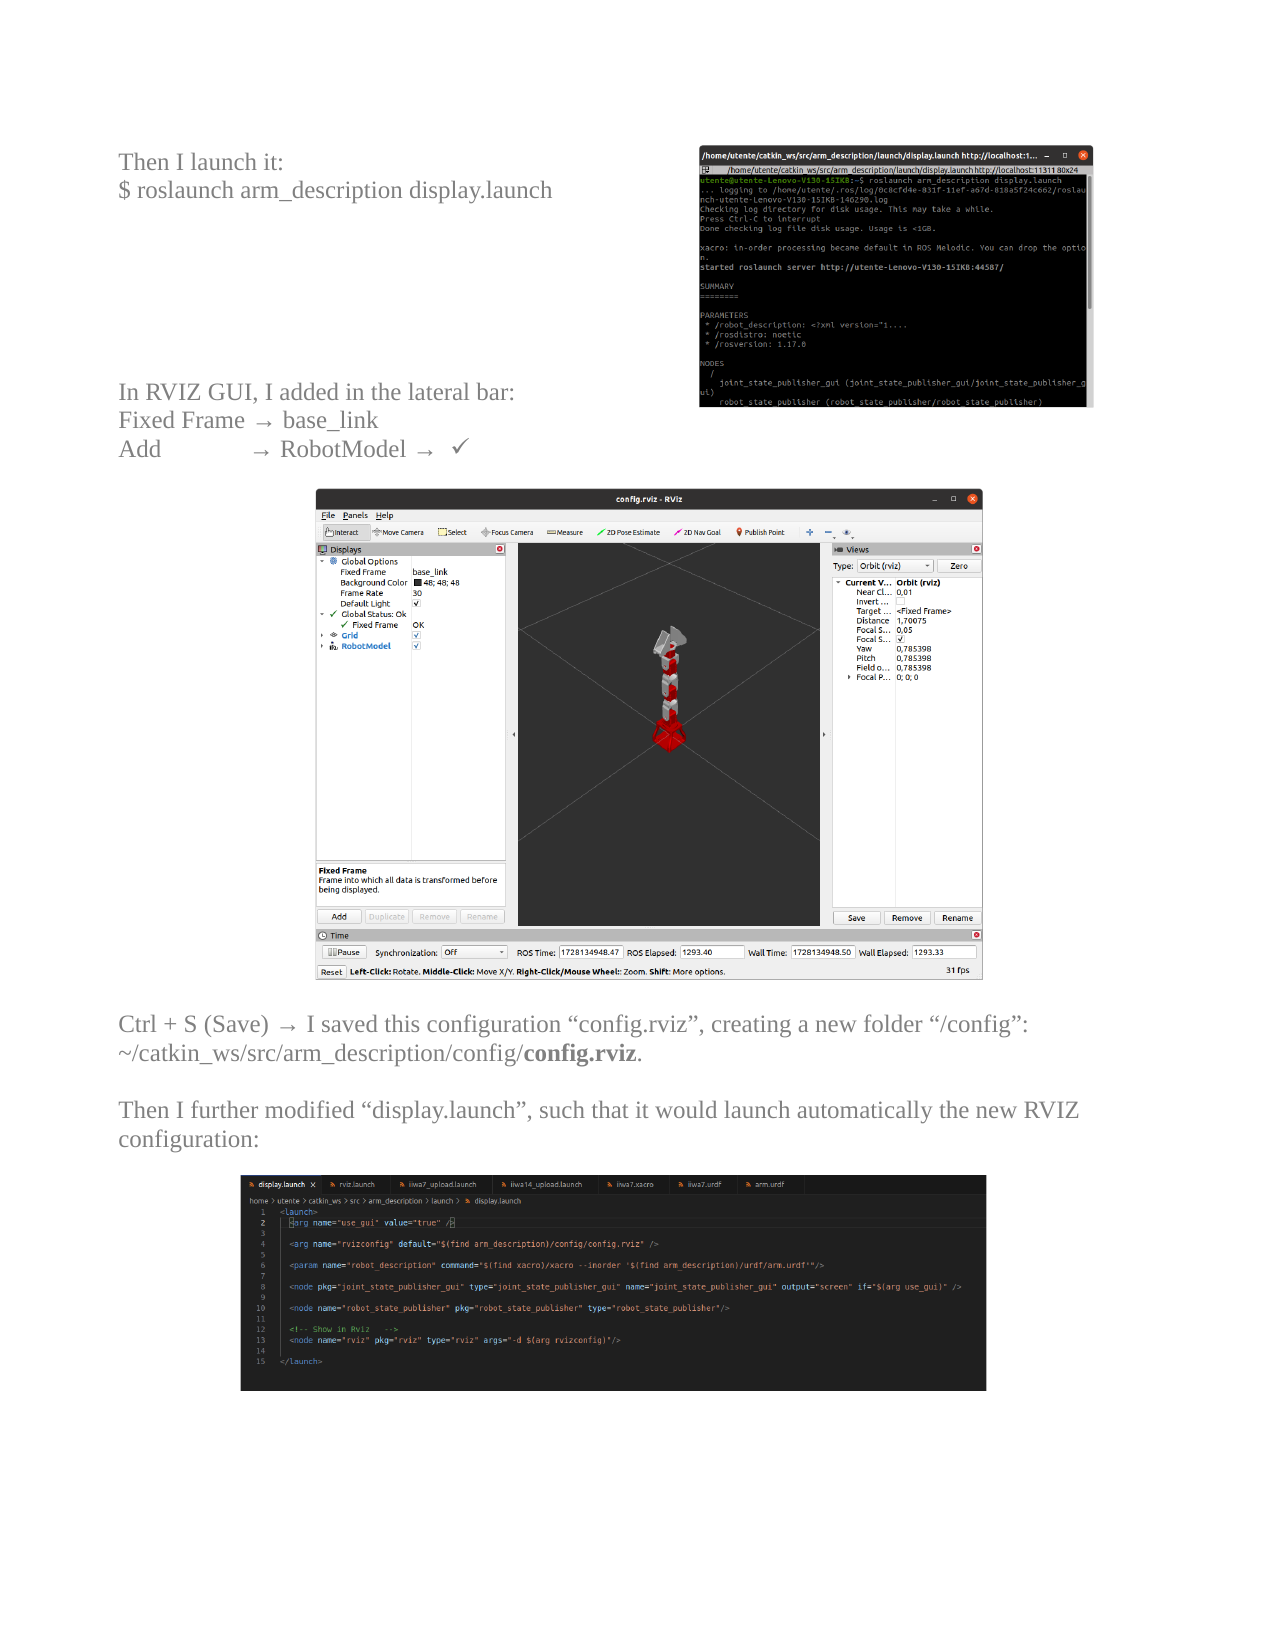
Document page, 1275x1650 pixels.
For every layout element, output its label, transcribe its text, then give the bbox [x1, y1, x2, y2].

picture [240, 1175, 987, 1264]
text [1098, 377, 1157, 406]
text Then I further modified “display.launch”, such that it would launch automatically the new RVIZ configuration: [118, 1096, 1157, 1153]
text [1098, 147, 1157, 176]
text [1098, 176, 1157, 204]
text In RVIZ GUI, I added in the lateral bar: [118, 377, 694, 406]
text Ctrl + S (Save) → I saved this configuration “config.rviz”, creating a new folder “/config”: ~/catkin_ws/src/arm_description/config/config.rviz. [118, 1009, 1157, 1067]
text $ roslaunch arm_description display.launch [118, 176, 694, 204]
text Fixed Frame → base_link [118, 406, 1157, 434]
text Add → RobotModel → ✓ [118, 434, 1157, 463]
picture [694, 141, 1098, 412]
text Then I launch it: [118, 147, 694, 176]
picture [310, 484, 988, 985]
